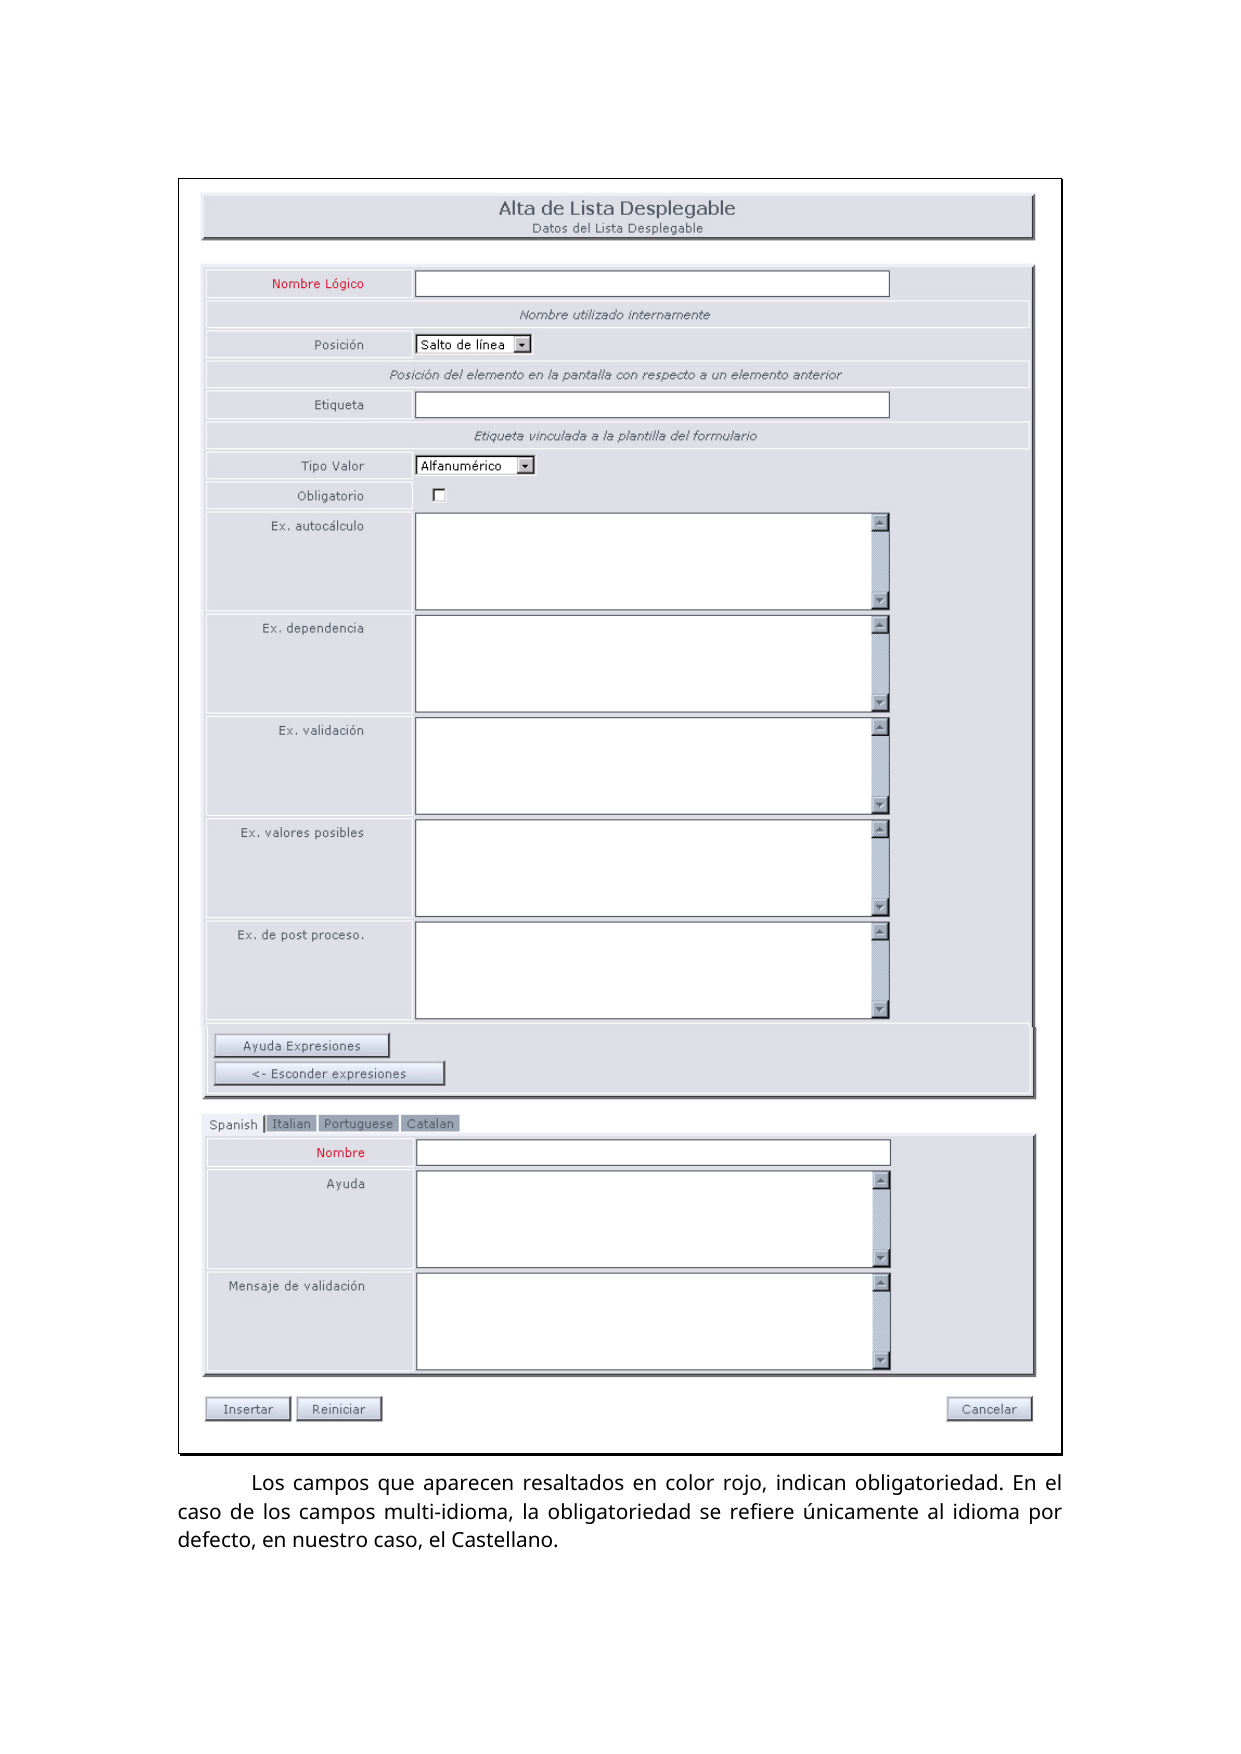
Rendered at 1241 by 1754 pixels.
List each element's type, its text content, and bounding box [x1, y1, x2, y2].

picture [194, 186, 1045, 1446]
text Los campos que aparecen resaltados en color rojo, indican obligatoriedad. En el caso de los campos multi-idioma, la obligatoriedad se refiere únicamente al idioma por defecto, en nuestro caso, el Castellano. [177, 1468, 1063, 1554]
